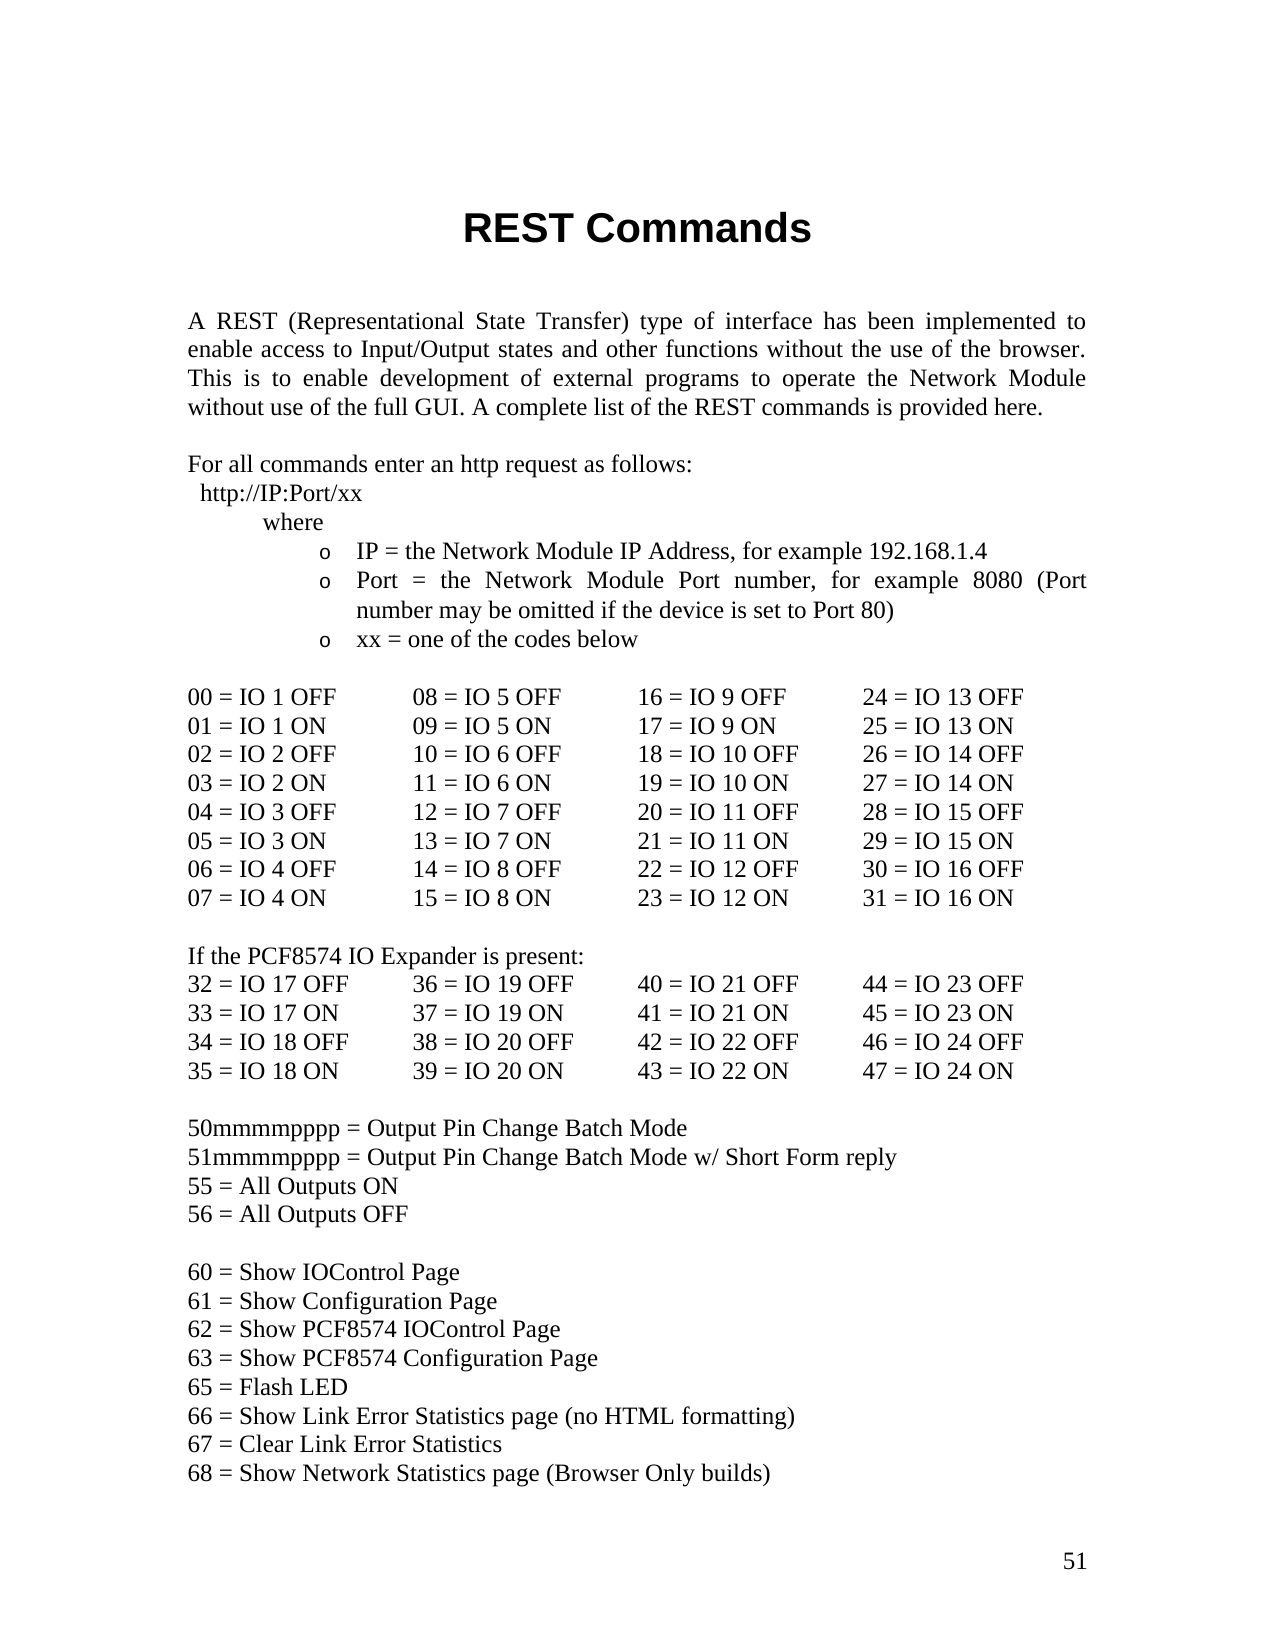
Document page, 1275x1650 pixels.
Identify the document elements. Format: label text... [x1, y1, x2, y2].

text 03 = IO 2 ON 11 = IO 6 ON 19 = IO 10 ON 27 = IO 14 ON [187, 768, 1087, 797]
text 61 = Show Configuration Page [187, 1286, 1087, 1314]
text 66 = Show Link Error Statistics page (no HTML formatting) [187, 1401, 1087, 1429]
text For all commands enter an http request as follows: [187, 449, 1087, 478]
text 67 = Clear Link Error Statistics [187, 1429, 1087, 1458]
text 62 = Show PCF8574 IOControl Page [187, 1314, 1087, 1343]
text 33 = IO 17 ON 37 = IO 19 ON 41 = IO 21 ON 45 = IO 23 ON [187, 998, 1087, 1027]
text 04 = IO 3 OFF 12 = IO 7 OFF 20 = IO 11 OFF 28 = IO 15 OFF [187, 797, 1087, 826]
text where [262, 507, 1087, 536]
list xx = one of the codes below [319, 624, 1087, 653]
text 32 = IO 17 OFF 36 = IO 19 OFF 40 = IO 21 OFF 44 = IO 23 OFF [187, 969, 1087, 998]
text 50mmmmpppp = Output Pin Change Batch Mode [187, 1113, 1087, 1142]
text 01 = IO 1 ON 09 = IO 5 ON 17 = IO 9 ON 25 = IO 13 ON [187, 711, 1087, 739]
text 34 = IO 18 OFF 38 = IO 20 OFF 42 = IO 22 OFF 46 = IO 24 OFF [187, 1027, 1087, 1056]
text 55 = All Outputs ON [187, 1171, 1087, 1199]
text 60 = Show IOControl Page [187, 1257, 1087, 1286]
text 68 = Show Network Statistics page (Browser Only builds) [187, 1458, 1087, 1487]
text 65 = Flash LED [187, 1372, 1087, 1401]
text If the PCF8574 IO Expander is present: [187, 941, 1087, 969]
subtitle REST Commands [187, 204, 1087, 252]
text 06 = IO 4 OFF 14 = IO 8 OFF 22 = IO 12 OFF 30 = IO 16 OFF [187, 854, 1087, 883]
text 02 = IO 2 OFF 10 = IO 6 OFF 18 = IO 10 OFF 26 = IO 14 OFF [187, 739, 1087, 768]
text 56 = All Outputs OFF [187, 1199, 1087, 1228]
text 63 = Show PCF8574 Configuration Page [187, 1343, 1087, 1372]
text A REST (Representational State Transfer) type of interface has been implemented to enable access to Input/Output states and other functions without the use of the browser. This is to enable development of external programs to operate the Network Module without use of the full GUI. A complete list of the REST commands is provided here. [187, 306, 1087, 421]
text 07 = IO 4 ON 15 = IO 8 ON 23 = IO 12 ON 31 = IO 16 ON [187, 883, 1087, 912]
text http://IP:Port/xx [187, 478, 1087, 507]
text 05 = IO 3 ON 13 = IO 7 ON 21 = IO 11 ON 29 = IO 15 ON [187, 826, 1087, 854]
text 51mmmmpppp = Output Pin Change Batch Mode w/ Short Form reply [187, 1142, 1087, 1171]
text 00 = IO 1 OFF 08 = IO 5 OFF 16 = IO 9 OFF 24 = IO 13 OFF [187, 682, 1087, 711]
list IP = the Network Module IP Address, for example 192.168.1.4 [319, 536, 1087, 565]
text 35 = IO 18 ON 39 = IO 20 ON 43 = IO 22 ON 47 = IO 24 ON [187, 1056, 1087, 1084]
list Port = the Network Module Port number, for example 8080 (Port number may be omitted if the device is set to Port 80) [319, 565, 1087, 624]
